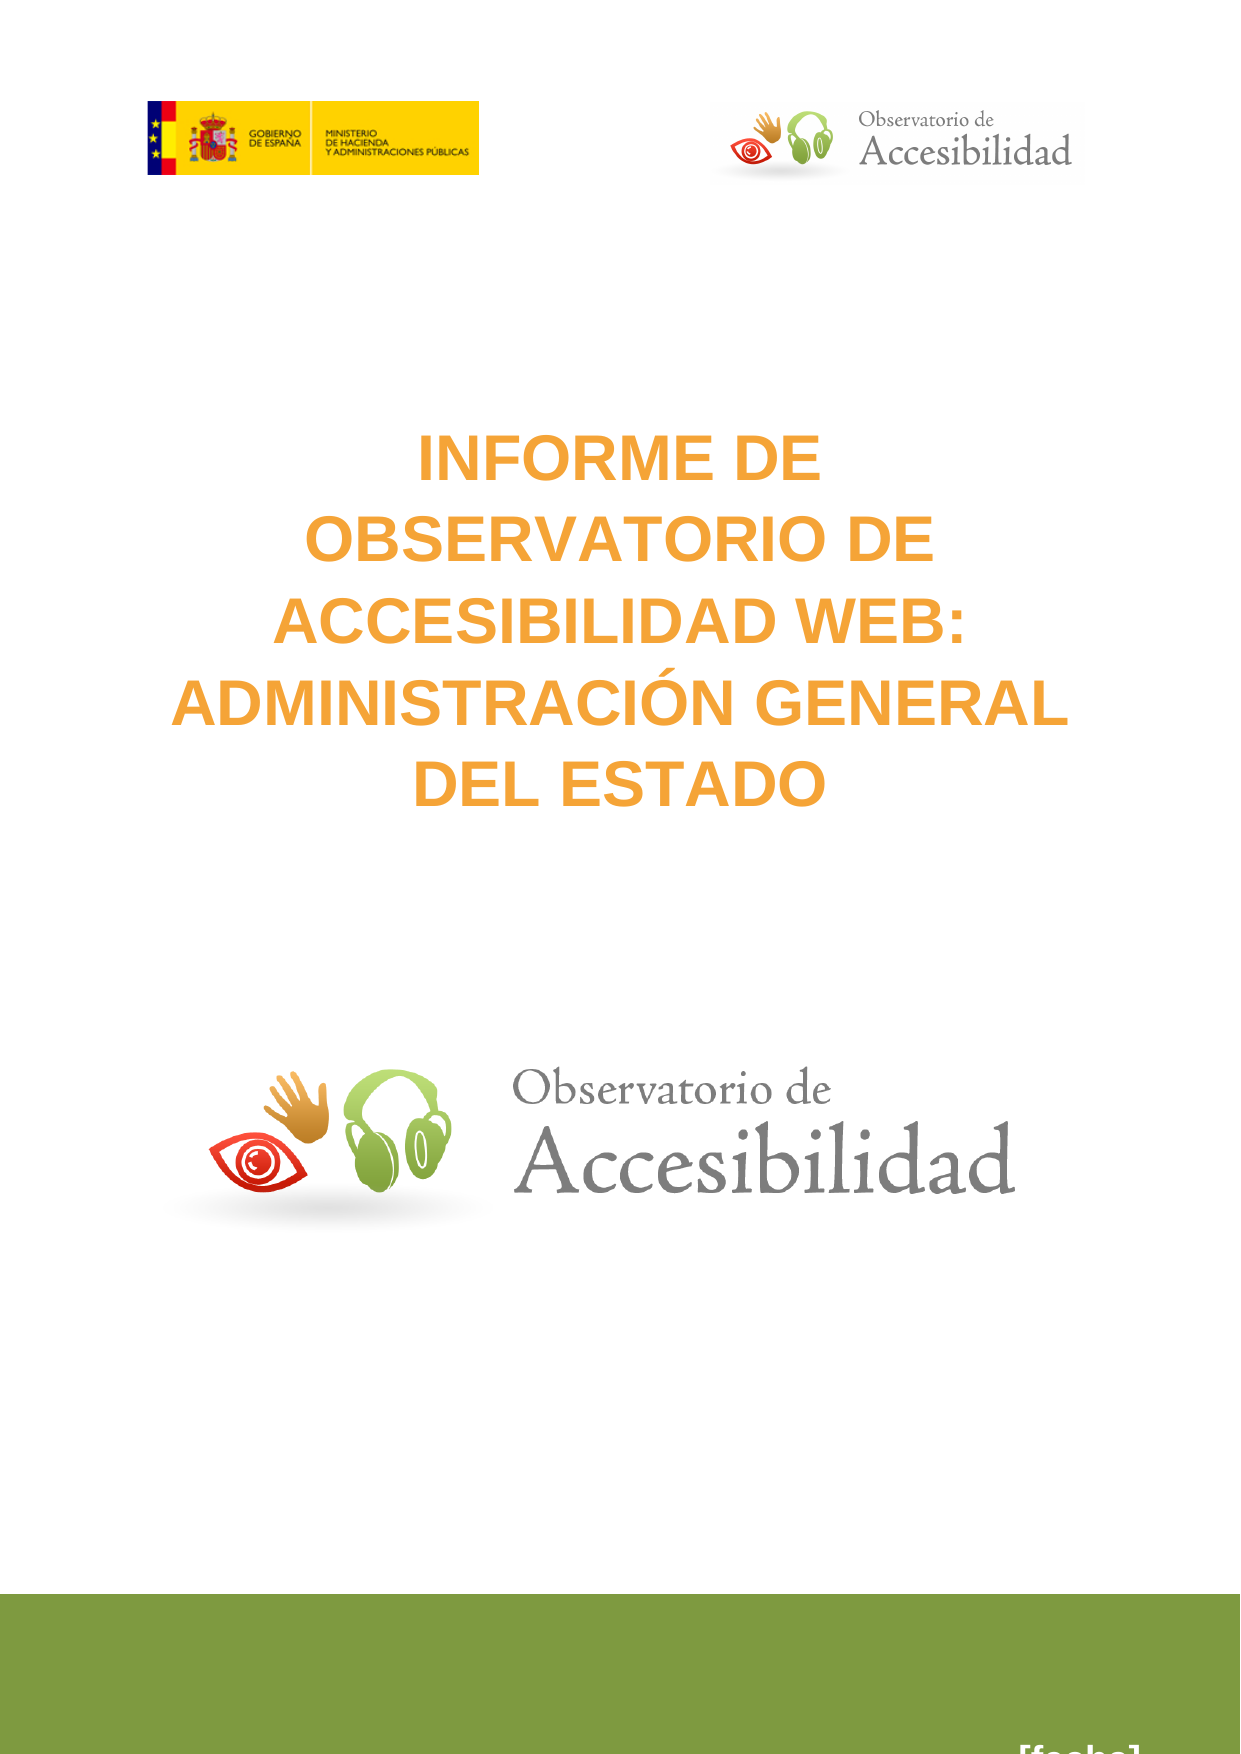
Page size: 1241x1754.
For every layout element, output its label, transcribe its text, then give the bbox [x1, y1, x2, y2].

picture [147, 1028, 1167, 1252]
text [fecha] [0, 1737, 1193, 1754]
text Informe de Observatorio de Accesibilidad Web: Administración General del Estado [148, 420, 1092, 821]
picture [147, 101, 479, 175]
picture [710, 102, 1086, 185]
